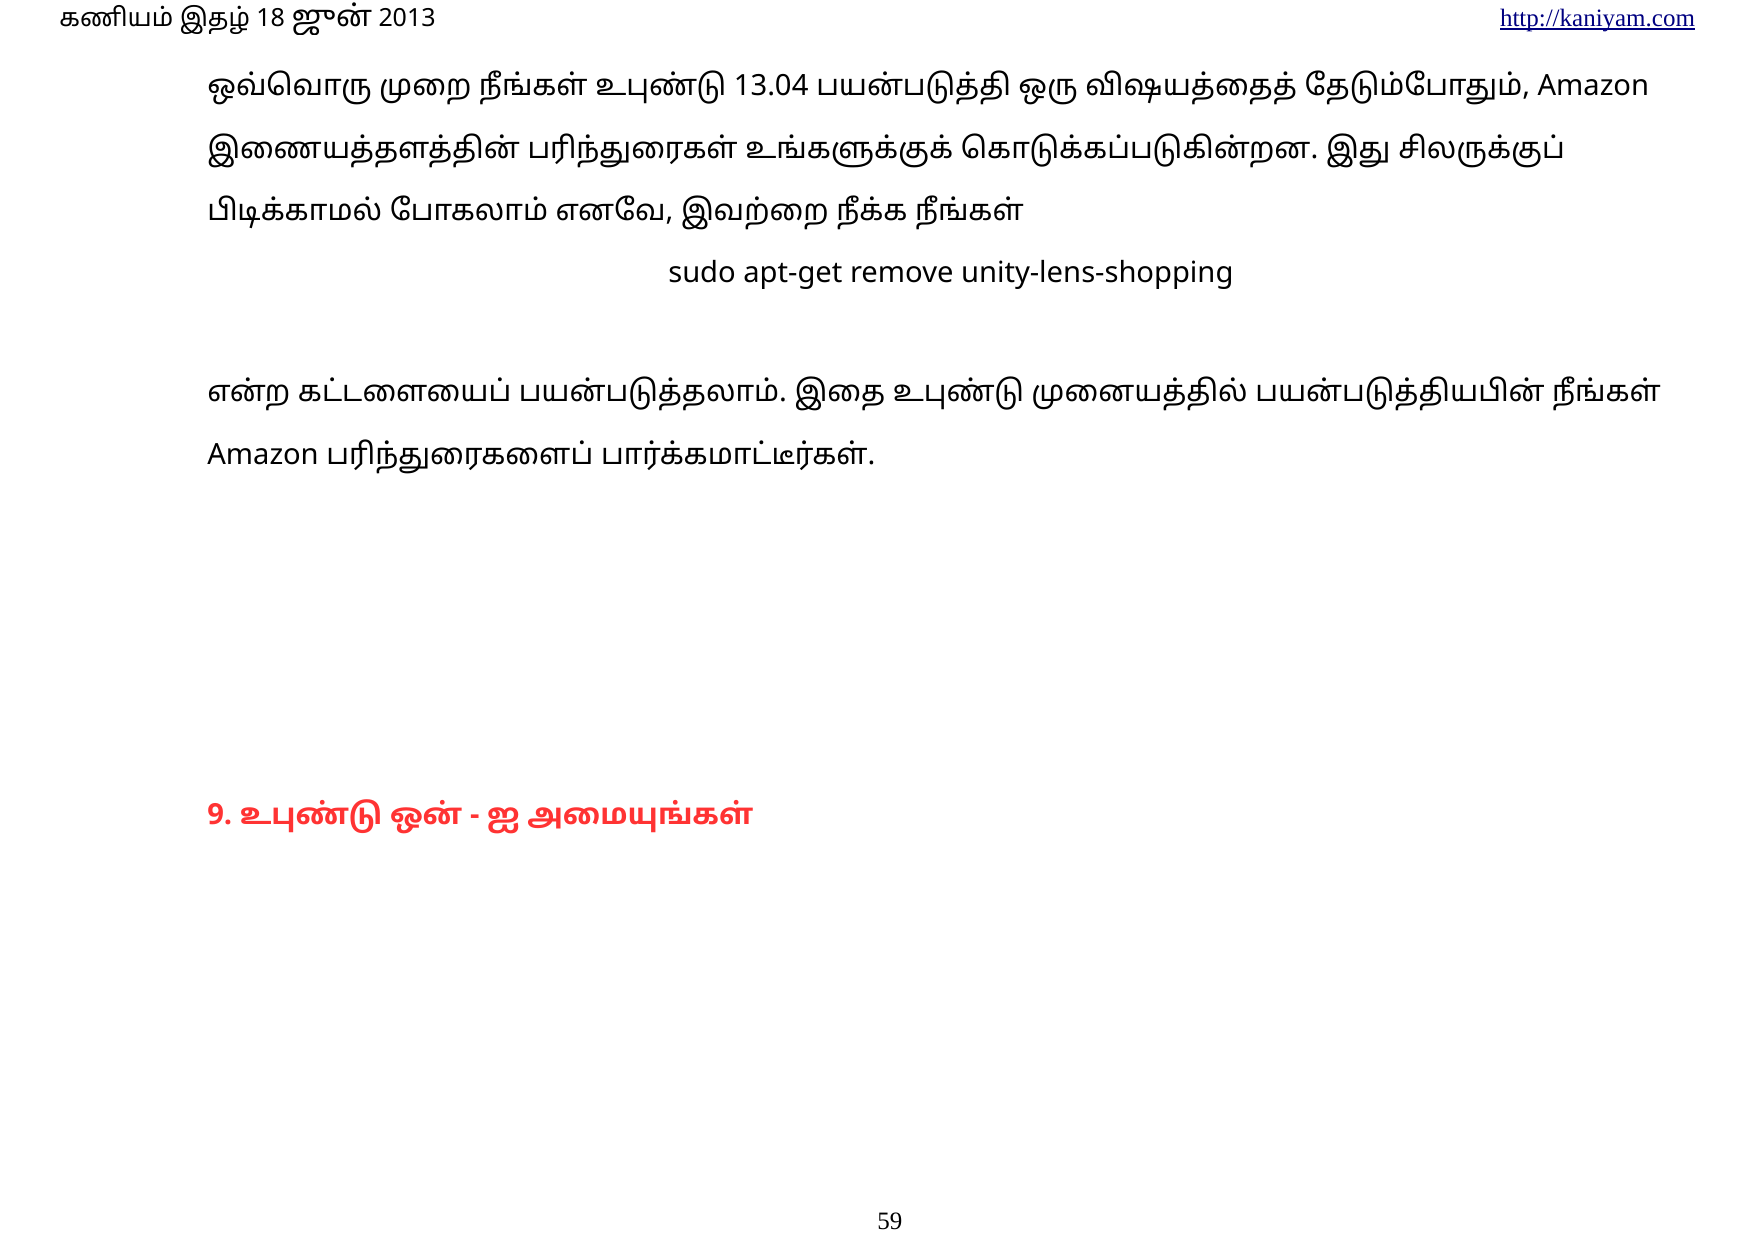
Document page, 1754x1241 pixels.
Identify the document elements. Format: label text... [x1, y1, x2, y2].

text 9. உபுண்டு ஒன் - ஐ அமையுங்கள் [207, 793, 1695, 835]
text என்ற கட்டளையைப் பயன்படுத்தலாம். இதை உபுண்டு முனையத்தில் பயன்படுத்தியபின் நீங்கள் Amazon பரிந்துரைகளைப் பார்க்கமாட்டீர்கள். [207, 371, 1695, 595]
text sudo apt-get remove unity-lens-shopping [207, 252, 1695, 291]
text ஒவ்வொரு முறை நீங்கள் உபுண்டு 13.04 பயன்படுத்தி ஒரு விஷயத்தைத் தேடும்போதும், Amazon இணையத்தளத்தின் பரிந்துரைகள் உங்களுக்குக் கொடுக்கப்படுகின்றன. இது சிலருக்குப் பிடிக்காமல் போகலாம் எனவே, இவற்றை நீக்க நீங்கள் [207, 64, 1695, 231]
